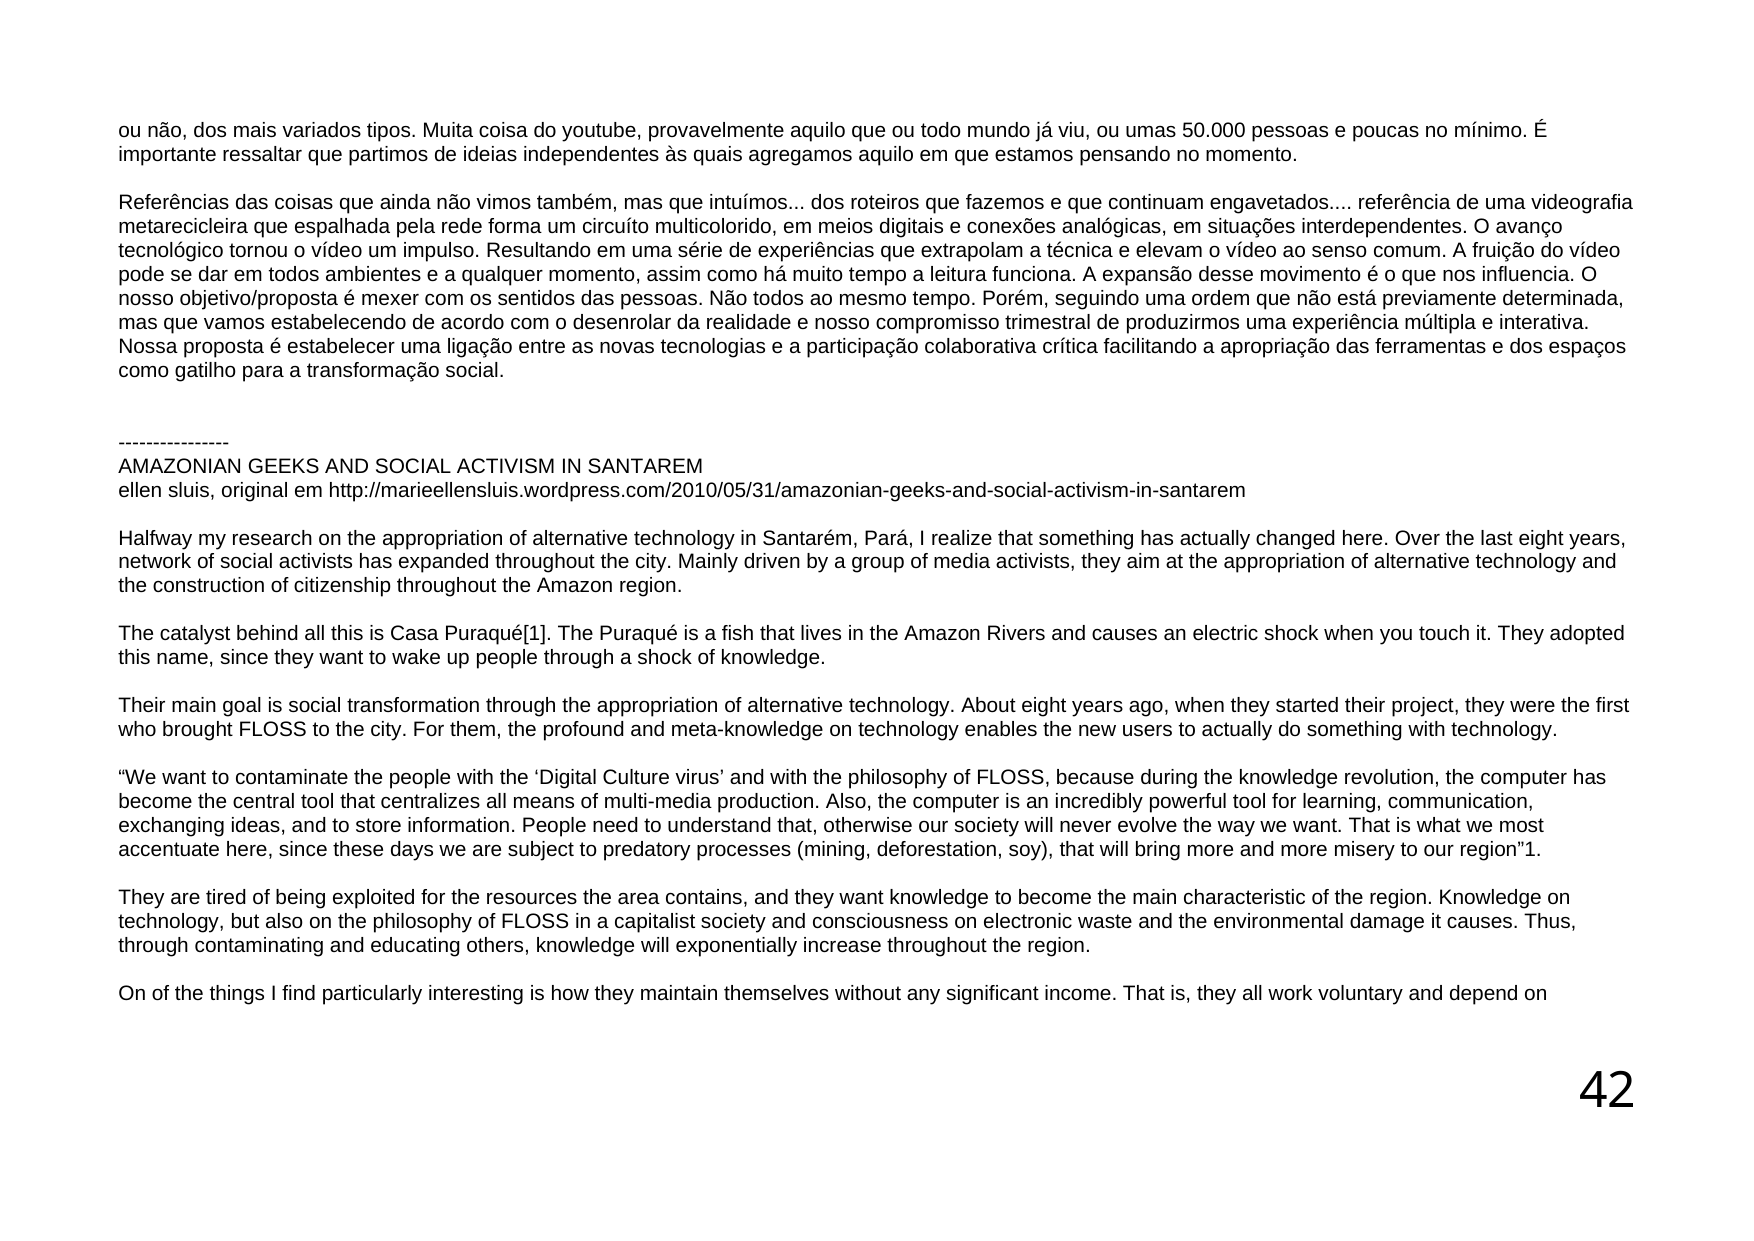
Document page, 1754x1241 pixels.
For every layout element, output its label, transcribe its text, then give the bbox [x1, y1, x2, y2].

text Referências das coisas que ainda não vimos também, mas que intuímos... dos roteiros que fazemos e que continuam engavetados.... referência de uma videografia metarecicleira que espalhada pela rede forma um circuíto multicolorido, em meios digitais e conexões analógicas, em situações interdependentes. O avanço tecnológico tornou o vídeo um impulso. Resultando em uma série de experiências que extrapolam a técnica e elevam o vídeo ao senso comum. A fruição do vídeo pode se dar em todos ambientes e a qualquer momento, assim como há muito tempo a leitura funciona. A expansão desse movimento é o que nos influencia. O nosso objetivo/proposta é mexer com os sentidos das pessoas. Não todos ao mesmo tempo. Porém, seguindo uma ordem que não está previamente determinada, mas que vamos estabelecendo de acordo com o desenrolar da realidade e nosso compromisso trimestral de produzirmos uma experiência múltipla e interativa. Nossa proposta é estabelecer uma ligação entre as novas tecnologias e a participação colaborativa crítica facilitando a apropriação das ferramentas e dos espaços como gatilho para a transformação social. [118, 190, 1636, 382]
text AMAZONIAN GEEKS AND SOCIAL ACTIVISM IN SANTAREM [118, 453, 1636, 477]
text They are tired of being exploited for the resources the area contains, and they want knowledge to become the main characteristic of the region. Knowledge on technology, but also on the philosophy of FLOSS in a capitalist society and consciousness on electronic waste and the environmental damage it causes. Thus, through contaminating and educating others, knowledge will exponentially increase throughout the region. [118, 885, 1636, 957]
text ou não, dos mais variados tipos. Muita coisa do youtube, provavelmente aquilo que ou todo mundo já viu, ou umas 50.000 pessoas e poucas no mínimo. É importante ressaltar que partimos de ideias independentes às quais agregamos aquilo em que estamos pensando no momento. [118, 118, 1636, 166]
text Halfway my research on the appropriation of alternative technology in Santarém, Pará, I realize that something has actually changed here. Over the last eight years, network of social activists has expanded throughout the city. Mainly driven by a group of media activists, they aim at the appropriation of alternative technology and the construction of citizenship throughout the Amazon region. [118, 525, 1636, 597]
text ellen sluis, original em http://marieellensluis.wordpress.com/2010/05/31/amazonian-geeks-and-social-activism-in-santarem [118, 477, 1636, 501]
text ---------------- [118, 429, 1636, 453]
text On of the things I find particularly interesting is how they maintain themselves without any significant income. That is, they all work voluntary and depend on [118, 981, 1636, 1004]
text Their main goal is social transformation through the appropriation of alternative technology. About eight years ago, when they started their project, they were the first who brought FLOSS to the city. For them, the profound and meta-knowledge on technology enables the new users to actually do something with technology. [118, 693, 1636, 741]
text The catalyst behind all this is Casa Puraqué[1]. The Puraqué is a fish that lives in the Amazon Rivers and causes an electric shock when you touch it. They adopted this name, since they want to wake up people through a shock of knowledge. [118, 621, 1636, 669]
text “We want to contaminate the people with the ‘Digital Culture virus’ and with the philosophy of FLOSS, because during the knowledge revolution, the computer has become the central tool that centralizes all means of multi-media production. Also, the computer is an incredibly powerful tool for learning, communication, exchanging ideas, and to store information. People need to understand that, otherwise our society will never evolve the way we want. That is what we most accentuate here, since these days we are subject to predatory processes (mining, deforestation, soy), that will bring more and more misery to our region”1. [118, 765, 1636, 861]
